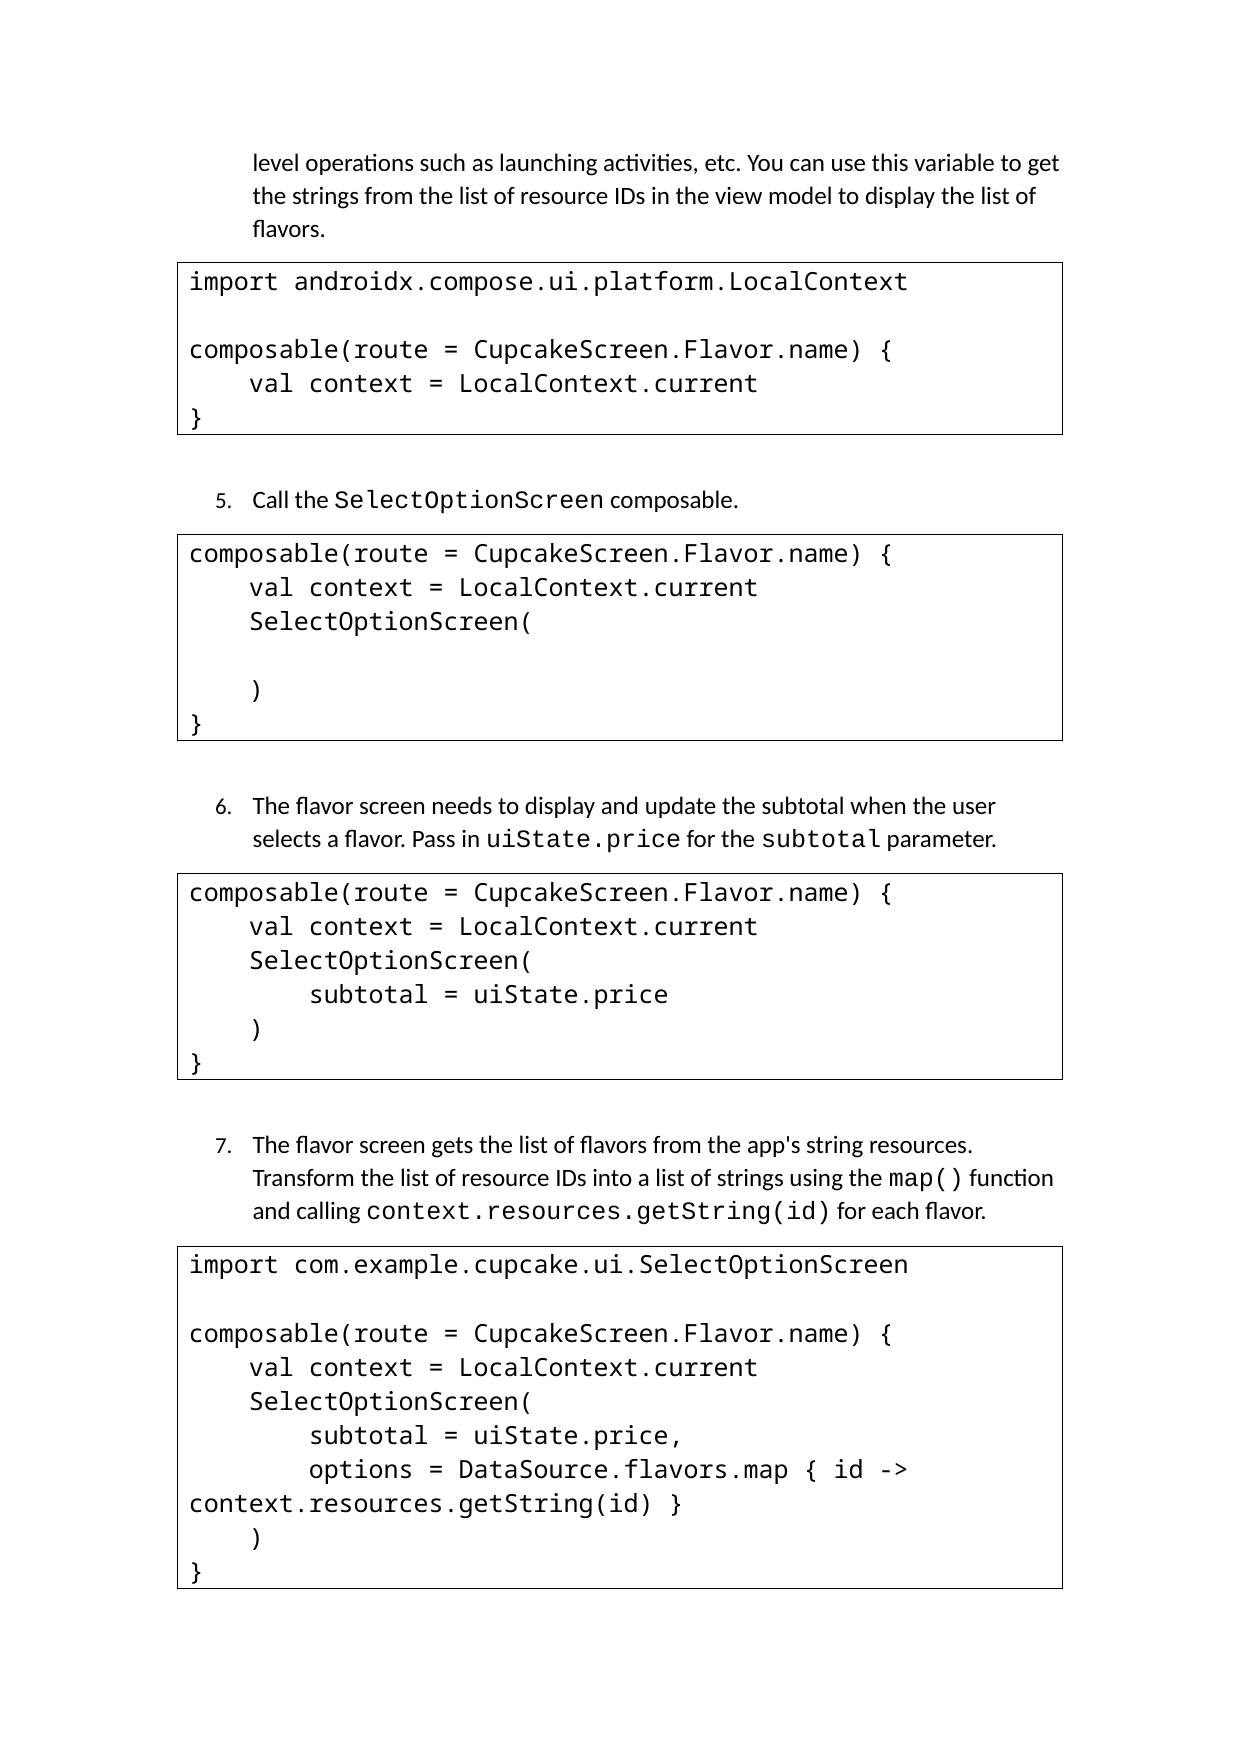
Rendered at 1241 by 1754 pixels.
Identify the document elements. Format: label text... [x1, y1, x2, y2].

list Call the SelectOptionScreen composable. [215, 484, 1063, 516]
list The flavor screen needs to display and update the subtotal when the user selects a flavor. Pass in uiState.price for the subtotal parameter. [215, 790, 1063, 854]
table_header composable(route = CupcakeScreen.Flavor.name) { val context = LocalContext.current SelectOptionScreen( ) } [178, 535, 1062, 740]
table_header import com.example.cupcake.ui.SelectOptionScreen composable(route = CupcakeScreen.Flavor.name) { val context = LocalContext.current SelectOptionScreen( subtotal = uiState.price, options = DataSource.flavors.map { id -> context.resources.getString(id) } ) } [178, 1247, 1062, 1588]
list level operations such as launching activities, etc. You can use this variable to get the strings from the list of resource IDs in the view model to display the list of flavors. [215, 148, 1063, 243]
table_header import androidx.compose.ui.platform.LocalContext composable(route = CupcakeScreen.Flavor.name) { val context = LocalContext.current } [178, 263, 1062, 433]
list The flavor screen gets the list of flavors from the app's string resources. Transform the list of resource IDs into a list of strings using the map() function and calling context.resources.getString(id) for each flavor. [215, 1129, 1063, 1227]
table_header composable(route = CupcakeScreen.Flavor.name) { val context = LocalContext.current SelectOptionScreen( subtotal = uiState.price ) } [178, 874, 1062, 1079]
